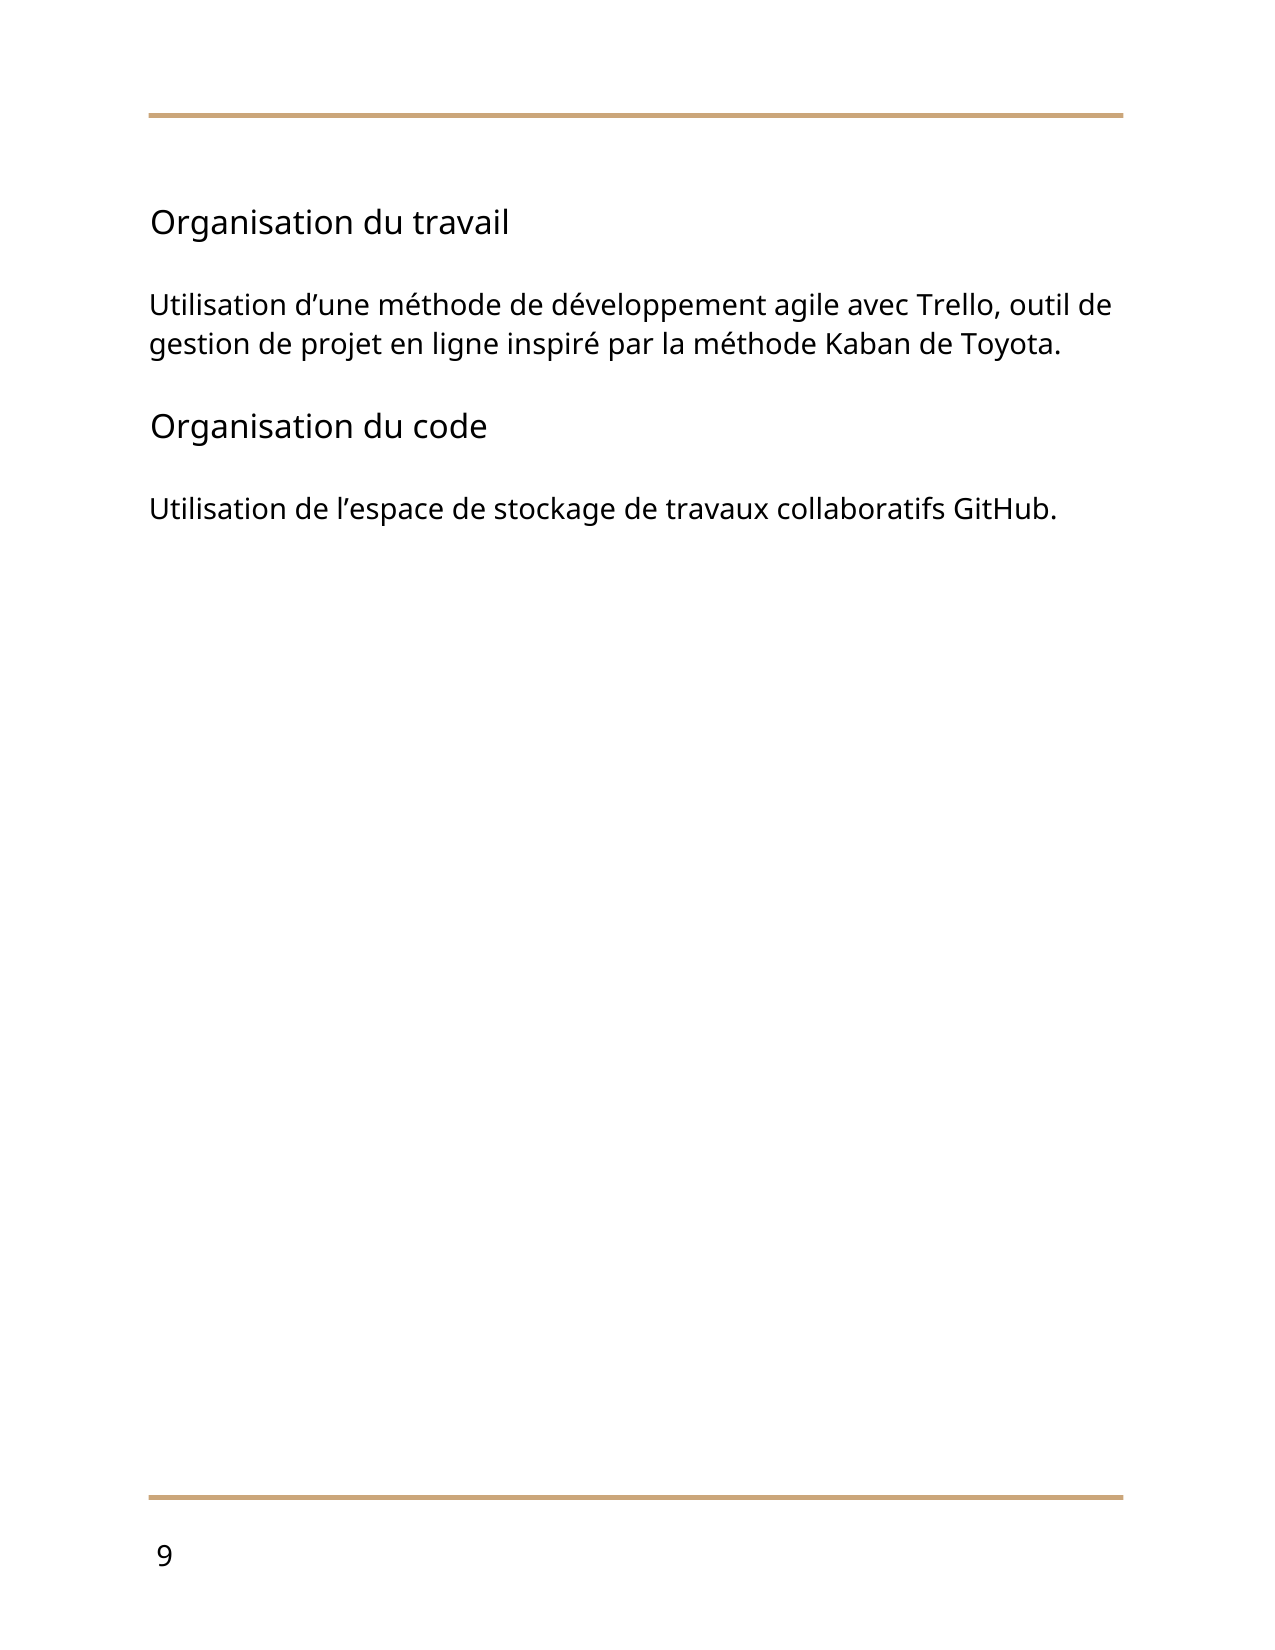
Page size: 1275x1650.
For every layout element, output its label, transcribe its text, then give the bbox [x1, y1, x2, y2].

subtitle Organisation du code [150, 403, 1125, 448]
picture [148, 113, 1124, 118]
text Utilisation de l’espace de stockage de travaux collaboratifs GitHub. [148, 488, 1125, 528]
subtitle Organisation du travail [150, 199, 1125, 244]
picture [148, 1495, 1124, 1500]
text Utilisation d’une méthode de développement agile avec Trello, outil de gestion de projet en ligne inspiré par la méthode Kaban de Toyota. [148, 284, 1125, 363]
